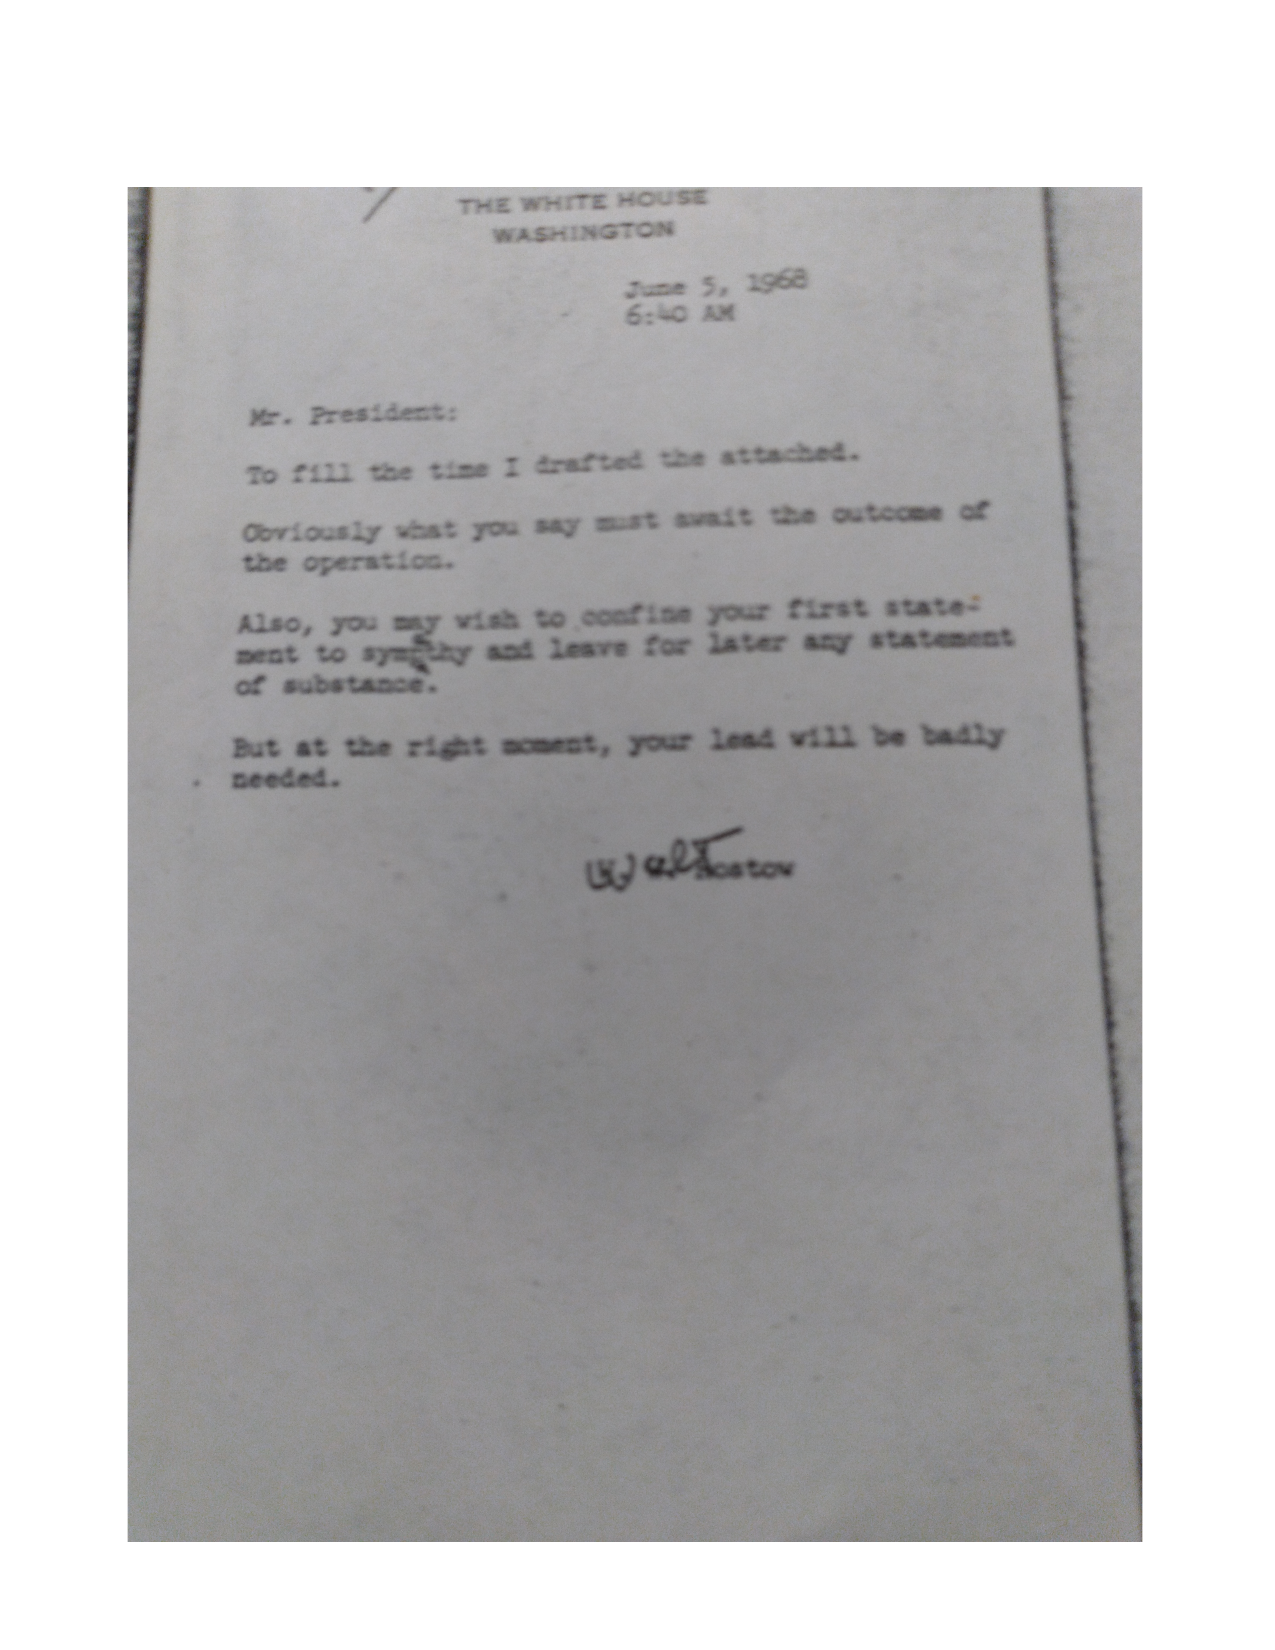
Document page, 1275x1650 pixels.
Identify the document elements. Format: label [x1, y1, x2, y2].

picture [127, 187, 1143, 1542]
